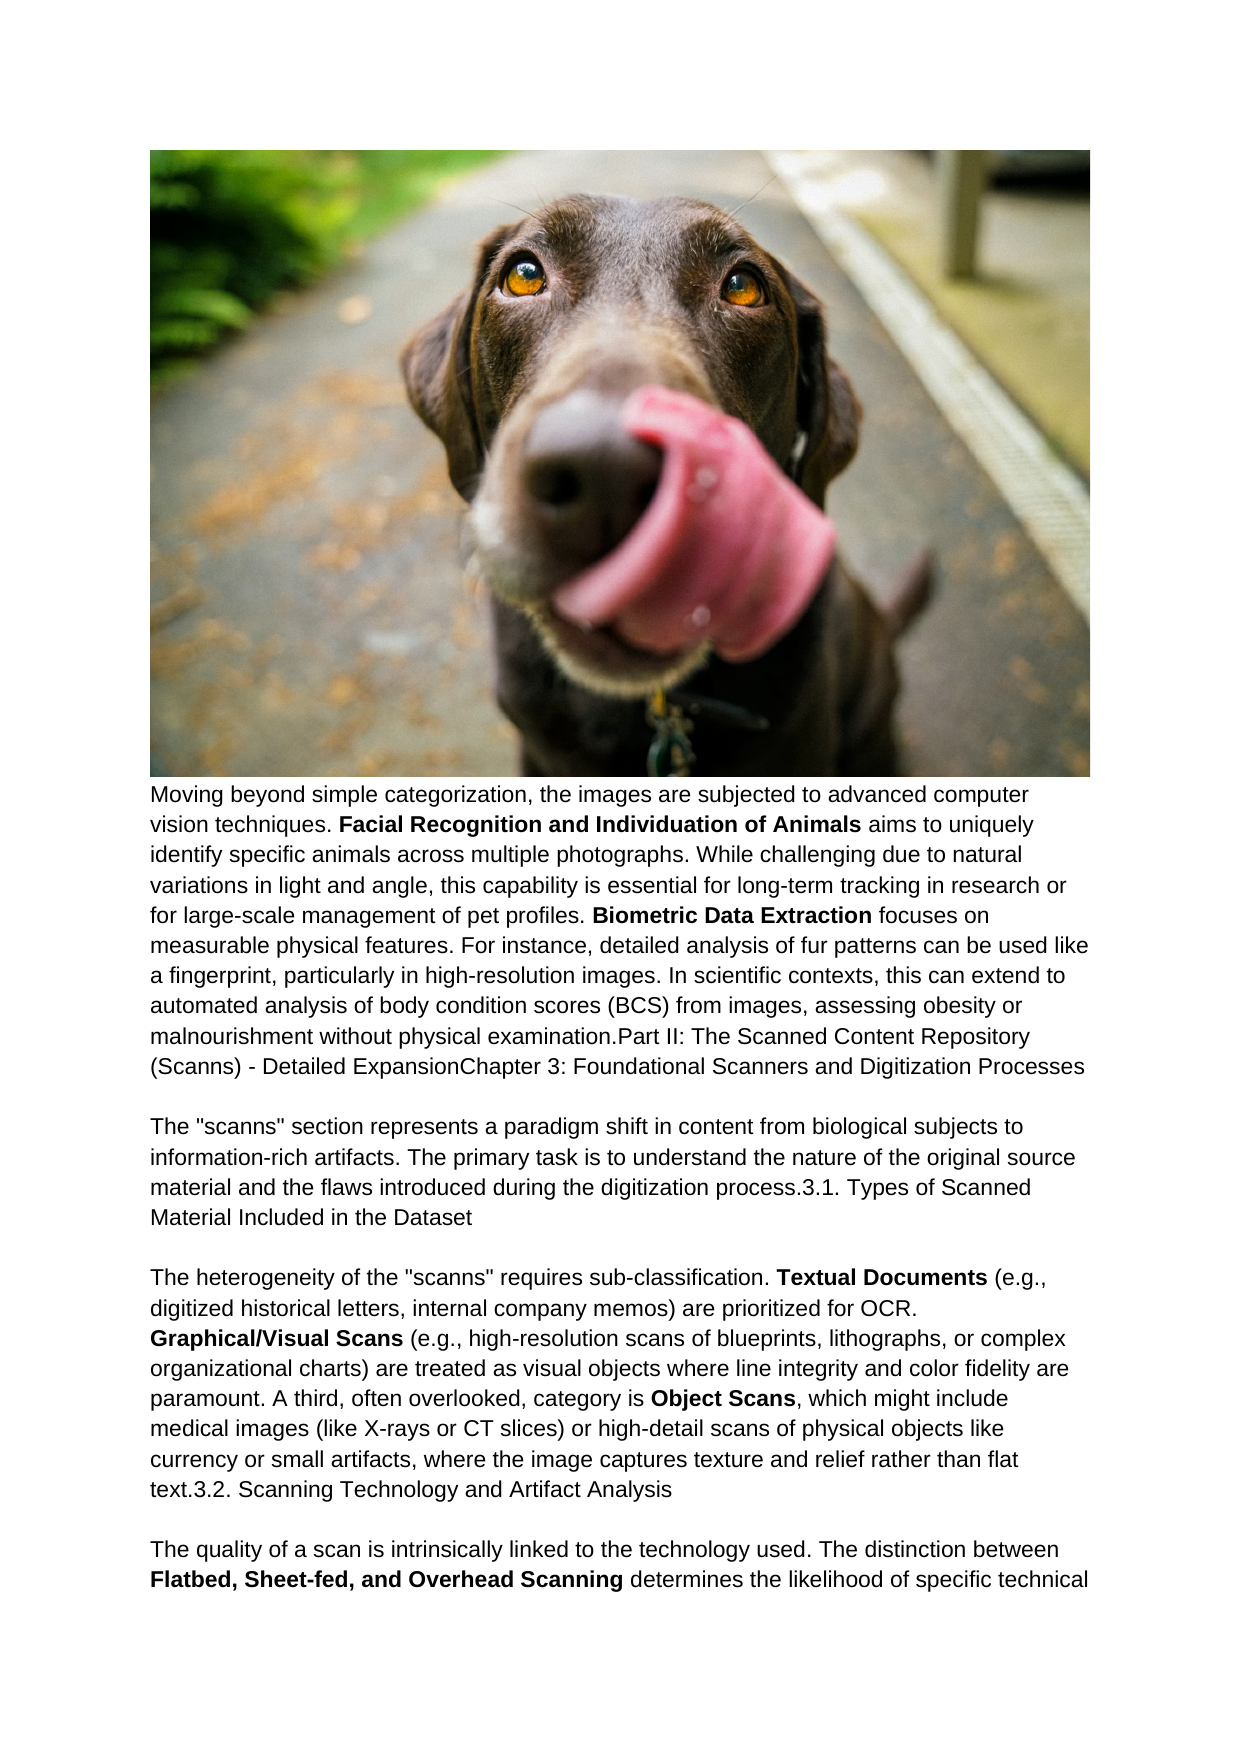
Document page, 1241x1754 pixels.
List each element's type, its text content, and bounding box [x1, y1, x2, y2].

text The quality of a scan is intrinsically linked to the technology used. The distinction between Flatbed, Sheet-fed, and Overhead Scanning determines the likelihood of specific technical [150, 1536, 1090, 1593]
picture [150, 150, 1091, 777]
text The "scanns" section represents a paradigm shift in content from biological subjects to information-rich artifacts. The primary task is to understand the nature of the original source material and the flaws introduced during the digitization process.3.1. Types of Scanned Material Included in the Dataset [150, 1113, 1090, 1230]
text The heterogeneity of the "scanns" requires sub-classification. Textual Documents (e.g., digitized historical letters, internal company memos) are prioritized for OCR. Graphical/Visual Scans (e.g., high-resolution scans of blueprints, lithographs, or complex organizational charts) are treated as visual objects where line integrity and color fidelity are paramount. A third, often overlooked, category is Object Scans, which might include medical images (like X-rays or CT slices) or high-detail scans of physical objects like currency or small artifacts, where the image captures texture and relief rather than flat text.3.2. Scanning Technology and Artifact Analysis [150, 1264, 1090, 1502]
text Moving beyond simple categorization, the images are subjected to advanced computer vision techniques. Facial Recognition and Individuation of Animals aims to uniquely identify specific animals across multiple photographs. While challenging due to natural variations in light and angle, this capability is essential for long-term tracking in research or for large-scale management of pet profiles. Biometric Data Extraction focuses on measurable physical features. For instance, detailed analysis of fur patterns can be used like a fingerprint, particularly in high-resolution images. In scientific contexts, this can extend to automated analysis of body condition scores (BCS) from images, assessing obesity or malnourishment without physical examination.Part II: The Scanned Content Repository (Scanns) - Detailed ExpansionChapter 3: Foundational Scanners and Digitization Processes [150, 781, 1090, 1079]
